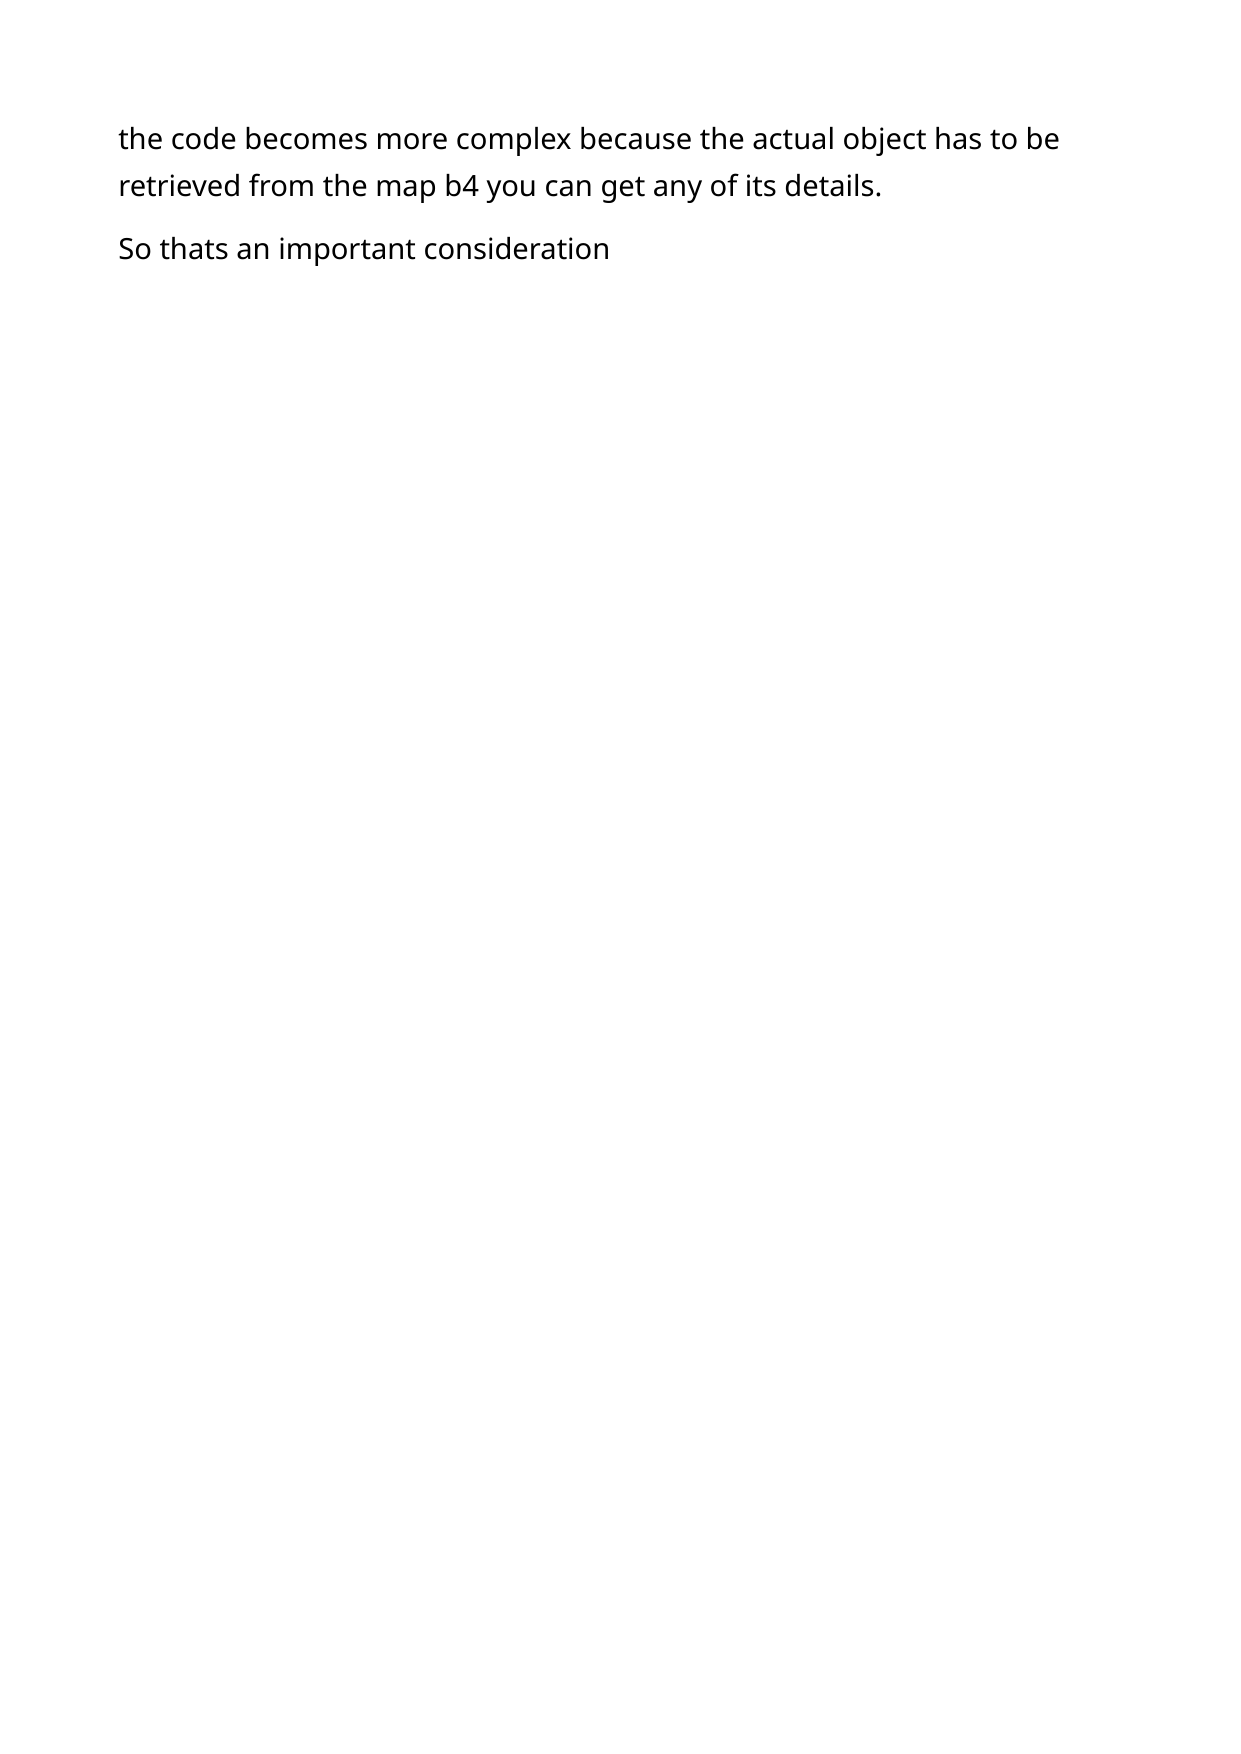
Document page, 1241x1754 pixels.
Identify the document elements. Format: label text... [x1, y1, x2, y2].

text the code becomes more complex because the actual object has to be retrieved from the map b4 you can get any of its details. [118, 118, 1122, 205]
text So thats an important consideration [118, 228, 1122, 268]
